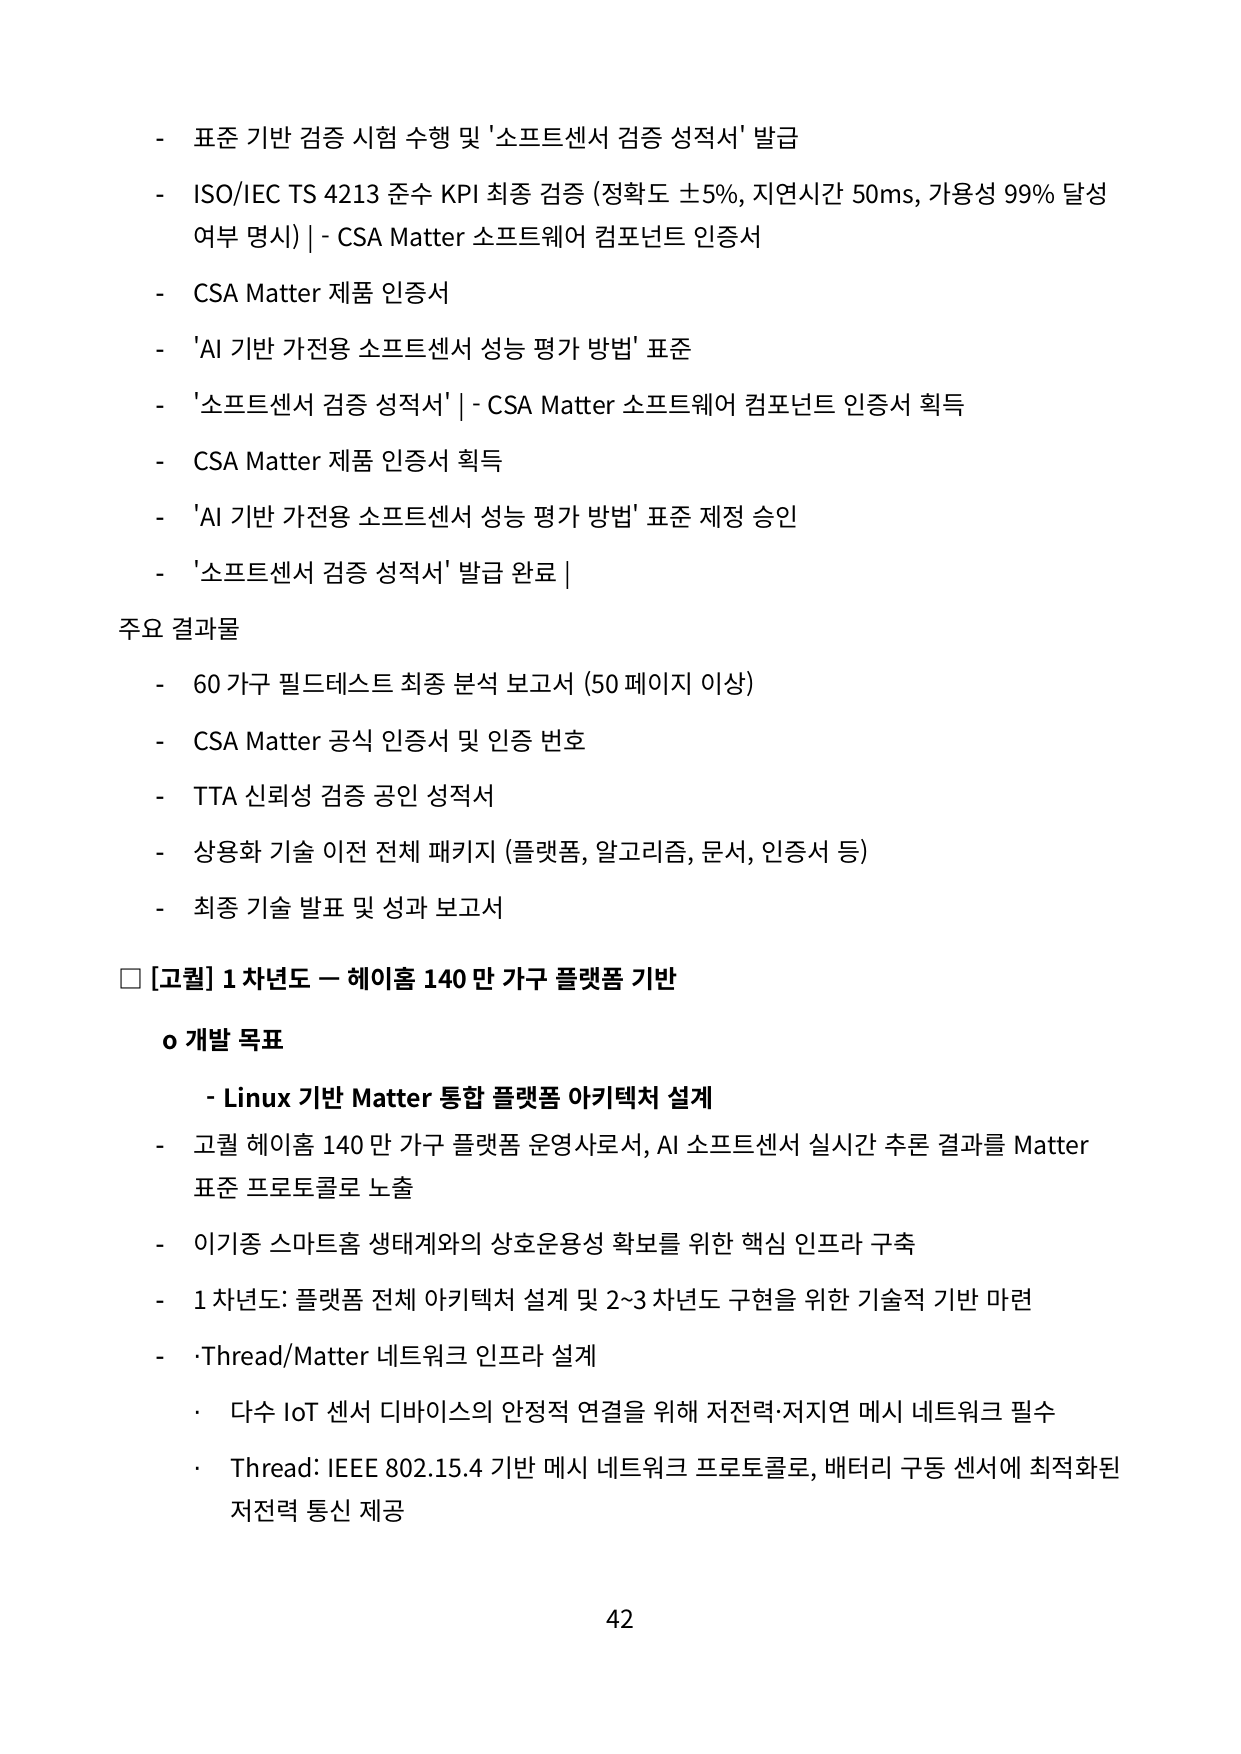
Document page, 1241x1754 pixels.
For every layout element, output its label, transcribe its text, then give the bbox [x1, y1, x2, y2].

list '소프트센서 검증 성적서' 발급 완료 | [156, 553, 1122, 589]
list 표준 기반 검증 시험 수행 및 '소프트센서 검증 성적서' 발급 [156, 118, 1122, 154]
subtitle □ [고퀄] 1차년도 — 헤이홈 140만 가구 플랫폼 기반 [118, 959, 1122, 996]
list 다수 IoT 센서 디바이스의 안정적 연결을 위해 저전력·저지연 메시 네트워크 필수 [193, 1392, 1122, 1429]
list 상용화 기술 이전 전체 패키지 (플랫폼, 알고리즘, 문서, 인증서 등) [156, 833, 1122, 869]
list ISO/IEC TS 4213 준수 KPI 최종 검증 (정확도 ±5%, 지연시간 50ms, 가용성 99% 달성 여부 명시) | - CSA Matter 소프트웨어 컴포넌트 인증서 [156, 174, 1122, 254]
list 이기종 스마트홈 생태계와의 상호운용성 확보를 위한 핵심 인프라 구축 [156, 1224, 1122, 1261]
list '소프트센서 검증 성적서' | - CSA Matter 소프트웨어 컴포넌트 인증서 획득 [156, 385, 1122, 422]
list TTA 신뢰성 검증 공인 성적서 [156, 777, 1122, 813]
list 1차년도: 플랫폼 전체 아키텍처 설계 및 2~3차년도 구현을 위한 기술적 기반 마련 [156, 1281, 1122, 1317]
list CSA Matter 제품 인증서 획득 [156, 441, 1122, 477]
list CSA Matter 제품 인증서 [156, 273, 1122, 310]
list 'AI 기반 가전용 소프트센서 성능 평가 방법' 표준 제정 승인 [156, 497, 1122, 533]
subtitle - Linux 기반 Matter 통합 플랫폼 아키텍처 설계 [207, 1079, 1122, 1115]
subtitle o 개발 목표 [162, 1021, 1122, 1057]
list 60가구 필드테스트 최종 분석 보고서 (50페이지 이상) [156, 665, 1122, 701]
list CSA Matter 공식 인증서 및 인증 번호 [156, 721, 1122, 757]
list 최종 기술 발표 및 성과 보고서 [156, 889, 1122, 925]
text 주요 결과물 [118, 609, 1122, 645]
list Thread: IEEE 802.15.4 기반 메시 네트워크 프로토콜로, 배터리 구동 센서에 최적화된 저전력 통신 제공 [193, 1448, 1122, 1528]
list ⋅Thread/Matter 네트워크 인프라 설계 [156, 1336, 1122, 1373]
list 'AI 기반 가전용 소프트센서 성능 평가 방법' 표준 [156, 329, 1122, 366]
list 고퀄 헤이홈 140만 가구 플랫폼 운영사로서, AI 소프트센서 실시간 추론 결과를 Matter 표준 프로토콜로 노출 [156, 1125, 1122, 1205]
